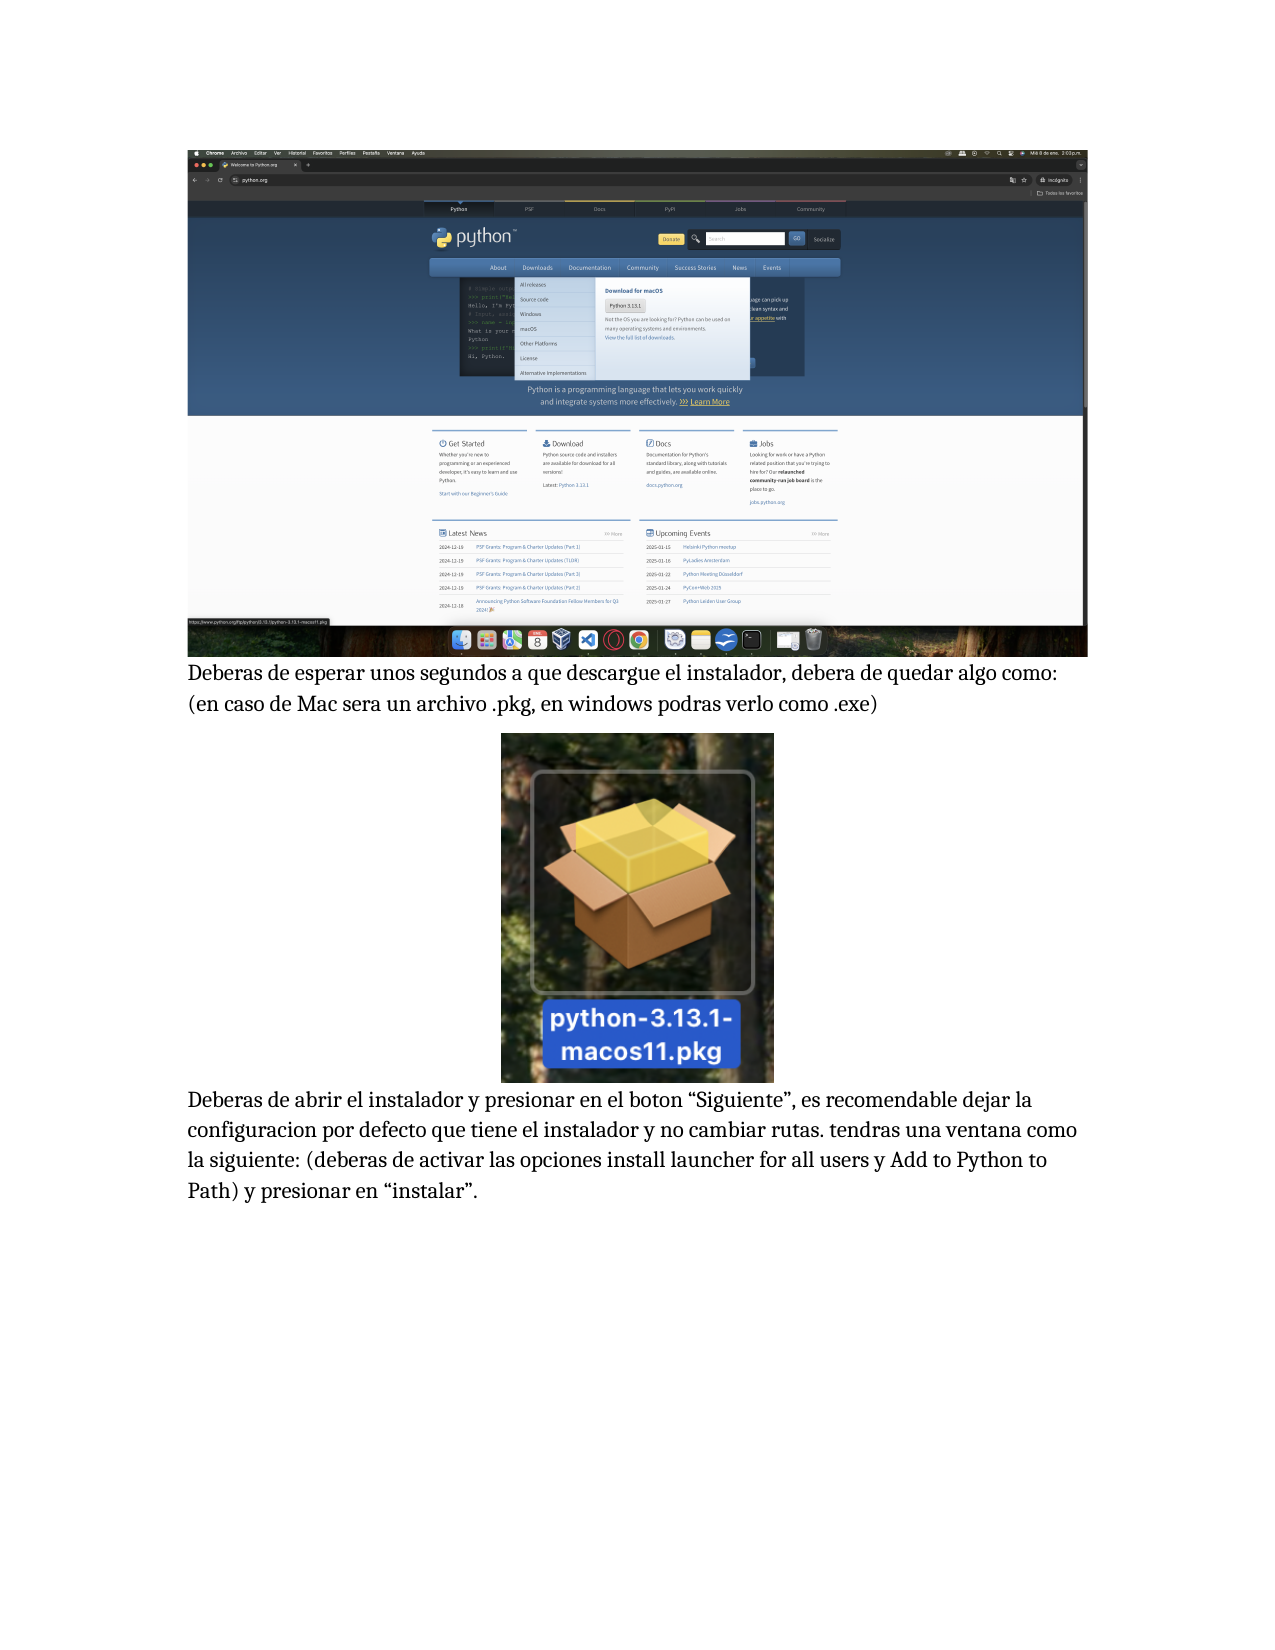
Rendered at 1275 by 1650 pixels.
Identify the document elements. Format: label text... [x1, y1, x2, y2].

text Deberas de esperar unos segundos a que descargue el instalador, debera de quedar algo como: (en caso de Mac sera un archivo .pkg, en windows podras verlo como .exe) [187, 657, 1087, 717]
text Deberas de abrir el instalador y presionar en el boton “Siguiente”, es recomendable dejar la configuracion por defecto que tiene el instalador y no cambiar rutas. tendras una ventana como la siguiente: (deberas de activar las opciones install launcher for all users y Add to Python to Path) y presionar en “instalar”. [187, 733, 1087, 1204]
picture [187, 150, 1088, 657]
picture [501, 733, 774, 1083]
